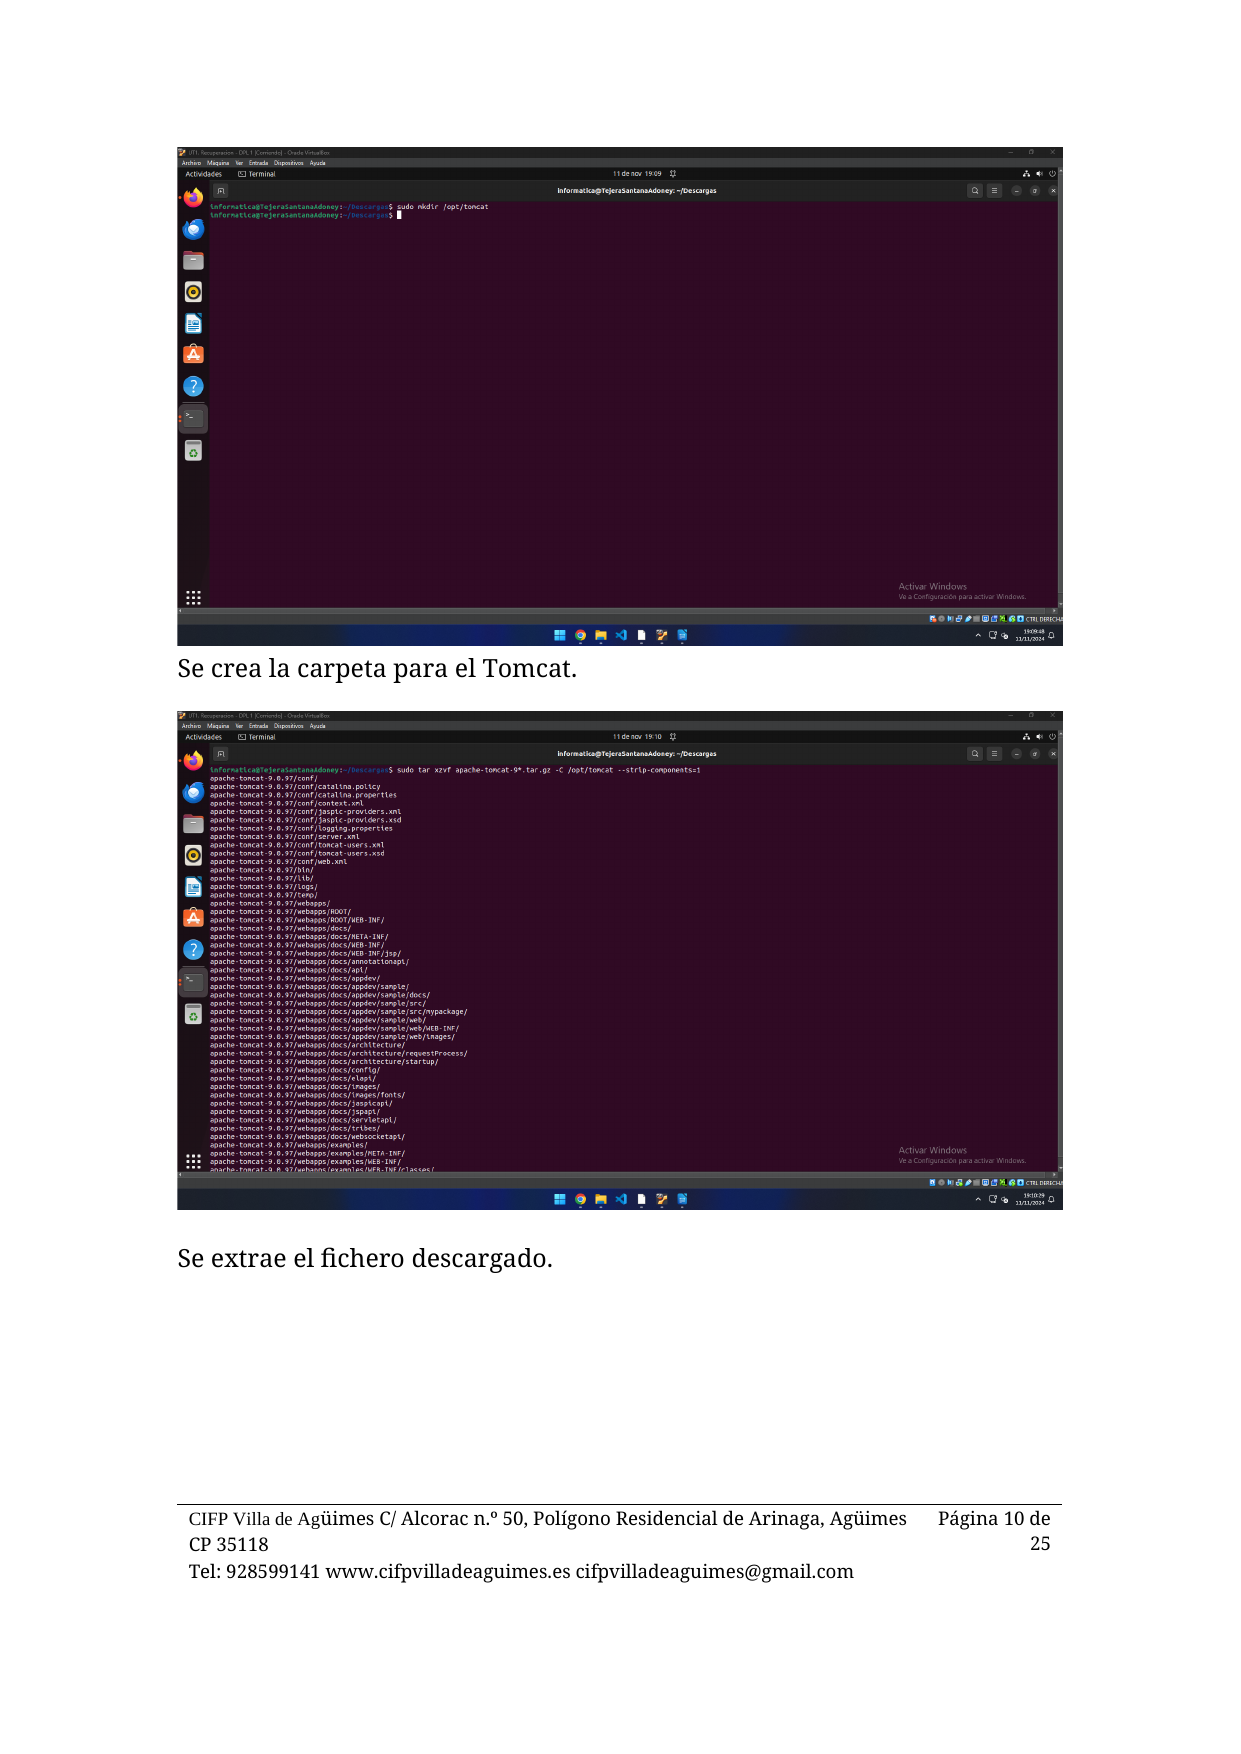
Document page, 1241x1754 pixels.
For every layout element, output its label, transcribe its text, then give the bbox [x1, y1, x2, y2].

text Se extrae el fichero descargado. [177, 1210, 1063, 1274]
picture [177, 147, 1063, 646]
text Se crea la carpeta para el Tomcat. [177, 646, 1063, 685]
picture [177, 711, 1063, 1210]
